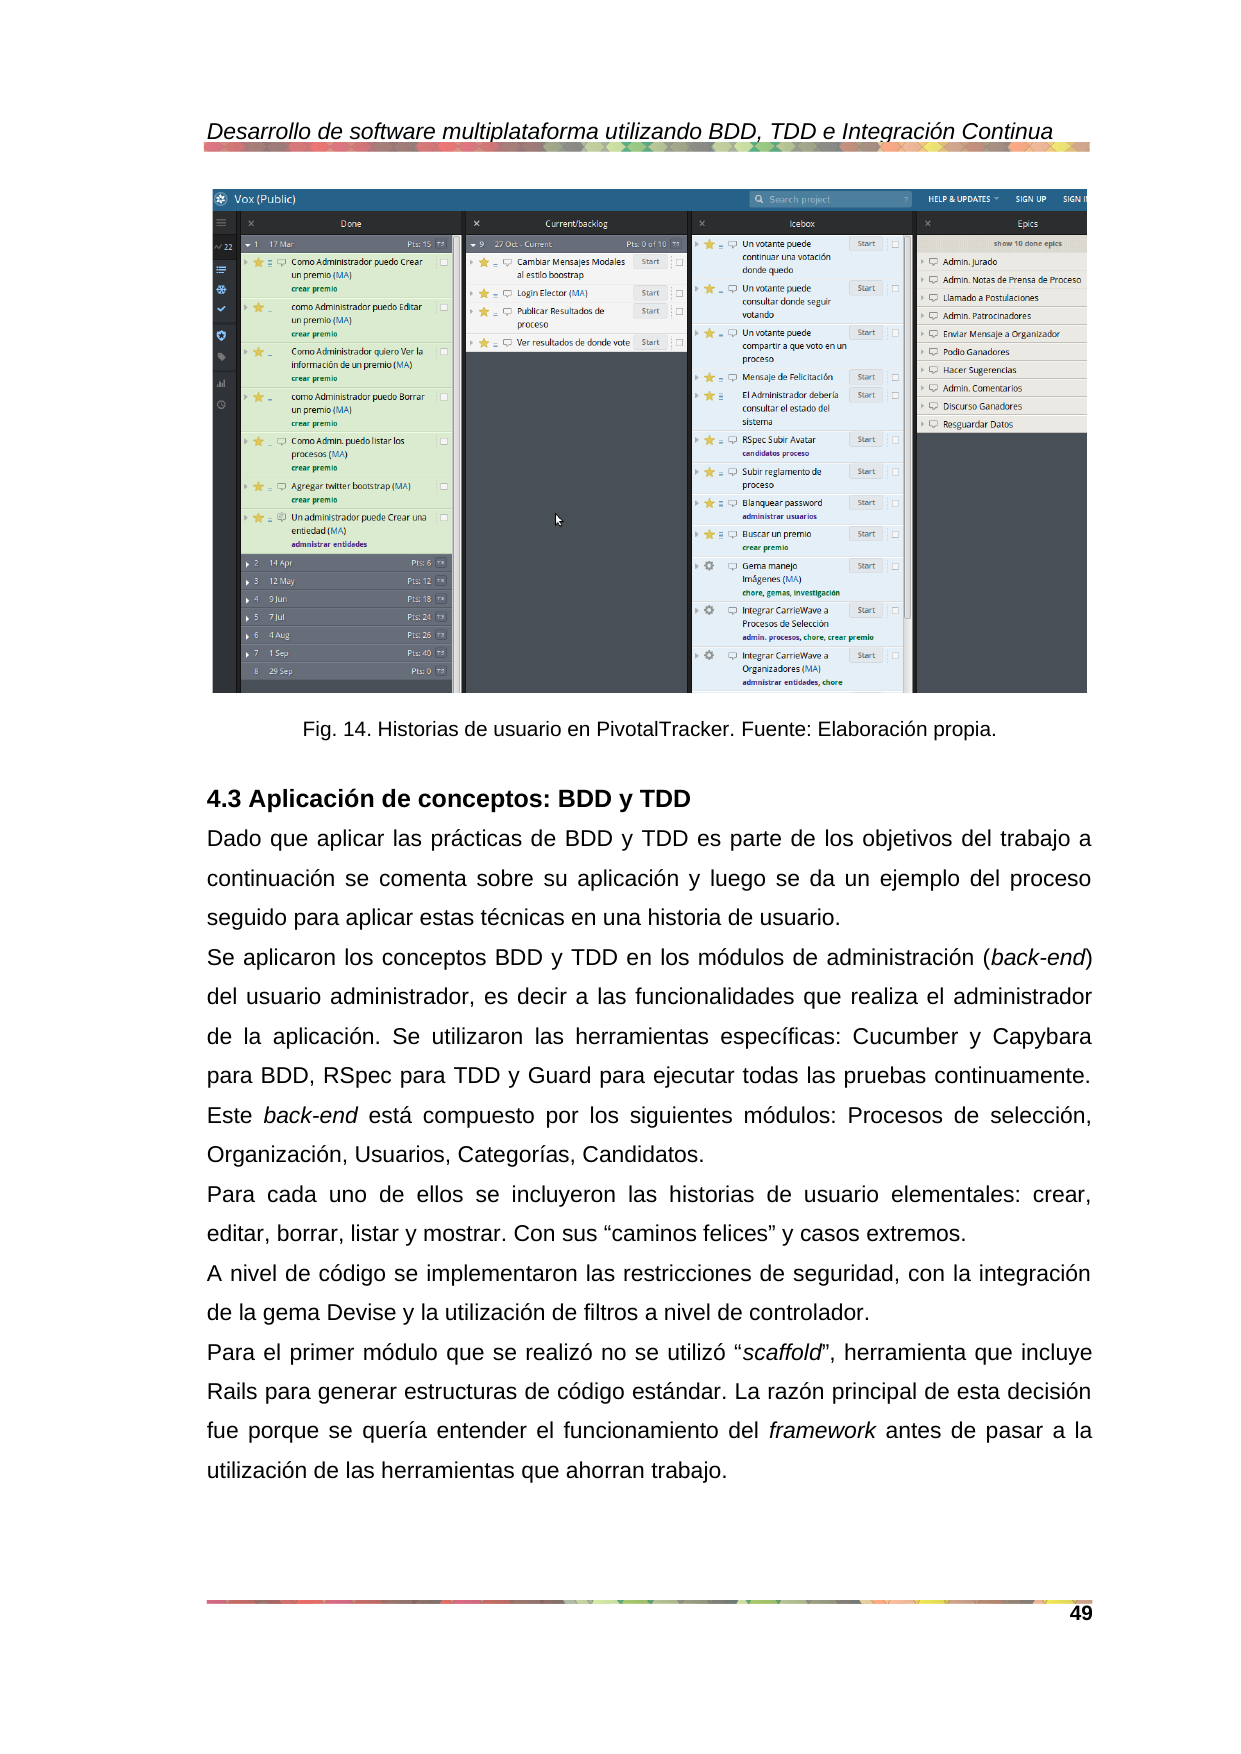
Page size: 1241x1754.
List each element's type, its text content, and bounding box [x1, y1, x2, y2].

text Para el primer módulo que se realizó no se utilizó “scaffold”, herramienta que incluye Rails para generar estructuras de código estándar. La razón principal de esta decisión fue porque se quería entender el funcionamiento del framework antes de pasar a la utilización de las herramientas que ahorran trabajo. [207, 1338, 1093, 1483]
table_header [207, 184, 1093, 698]
text A nivel de código se implementaron las restricciones de seguridad, con la integración de la gema Devise y la utilización de filtros a nivel de controlador. [207, 1259, 1093, 1325]
text Dado que aplicar las prácticas de BDD y TDD es parte de los objetivos del trabajo a continuación se comenta sobre su aplicación y luego se da un ejemplo del proceso seguido para aplicar estas técnicas en una historia de usuario. [207, 825, 1093, 931]
text [206, 1600, 1093, 1604]
subtitle 4.3 Aplicación de conceptos: BDD y TDD [207, 784, 1093, 813]
text Se aplicaron los conceptos BDD y TDD en los módulos de administración (back-end) del usuario administrador, es decir a las funcionalidades que realiza el administrador de la aplicación. Se utilizaron las herramientas específicas: Cucumber y Capybara para BDD, RSpec para TDD y Guard para ejecutar todas las pruebas continuamente. Este back-end está compuesto por los siguientes módulos: Procesos de selección, Organización, Usuarios, Categorías, Candidatos. [207, 944, 1093, 1167]
text Para cada uno de ellos se incluyeron las historias de usuario elementales: crear, editar, borrar, listar y mostrar. Con sus “caminos felices” y casos extremos. [207, 1181, 1093, 1246]
table_cell Fig. 14. Historias de usuario en PivotalTracker. Fuente: Elaboración propia. [207, 699, 1093, 759]
picture [212, 189, 1087, 693]
text [203, 142, 1090, 152]
